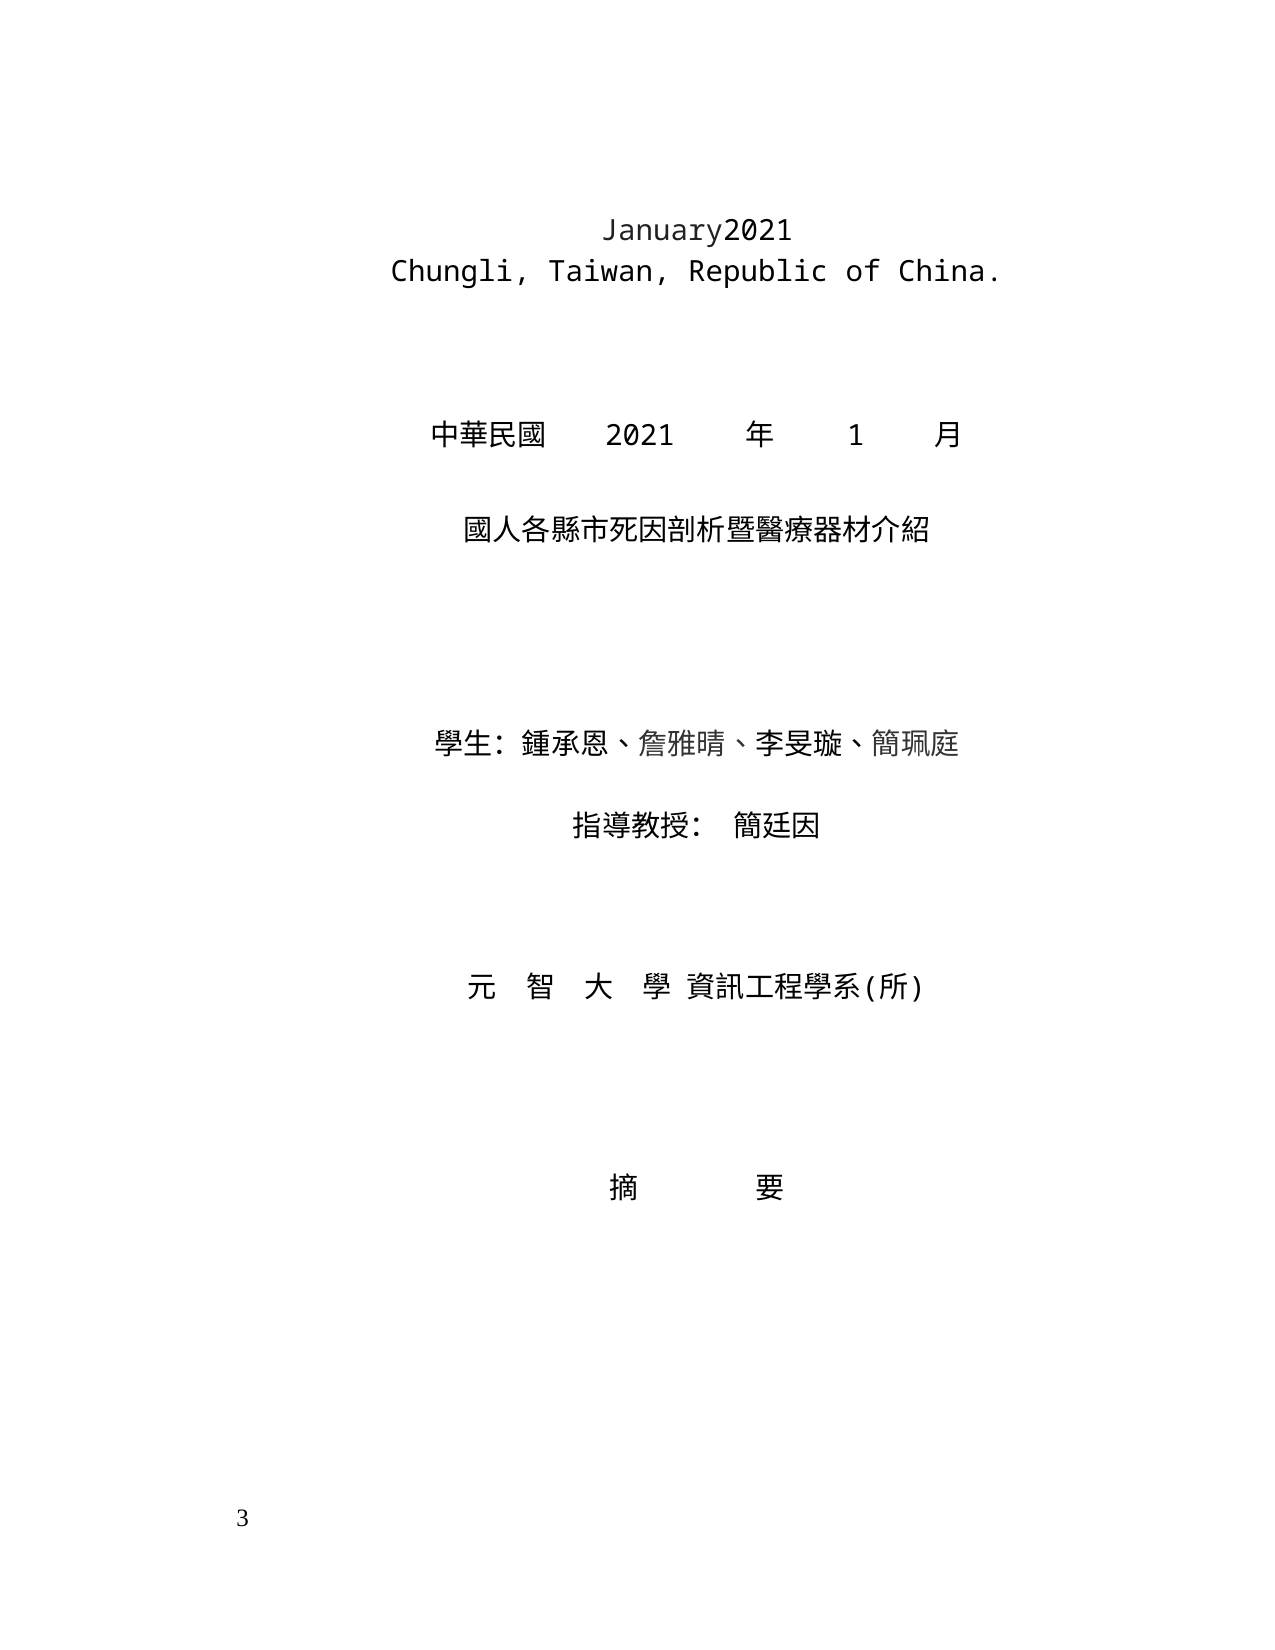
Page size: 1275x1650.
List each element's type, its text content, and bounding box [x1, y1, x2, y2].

text 中華民國 2021 年 1 月 [236, 411, 1157, 453]
text 國人各縣市死因剖析暨醫療器材介紹 [236, 506, 1157, 549]
text 摘 要 [236, 1165, 1157, 1207]
text Chungli, Taiwan, Republic of China. [236, 248, 1157, 290]
text 元 智 大 學 資訊工程學系(所) [236, 964, 1157, 1006]
text 指導教授： 簡廷因 [236, 802, 1157, 845]
text January2021 [236, 207, 1157, 248]
text 學生：鍾承恩、詹雅晴、李旻璇、簡珮庭 [236, 721, 1157, 763]
